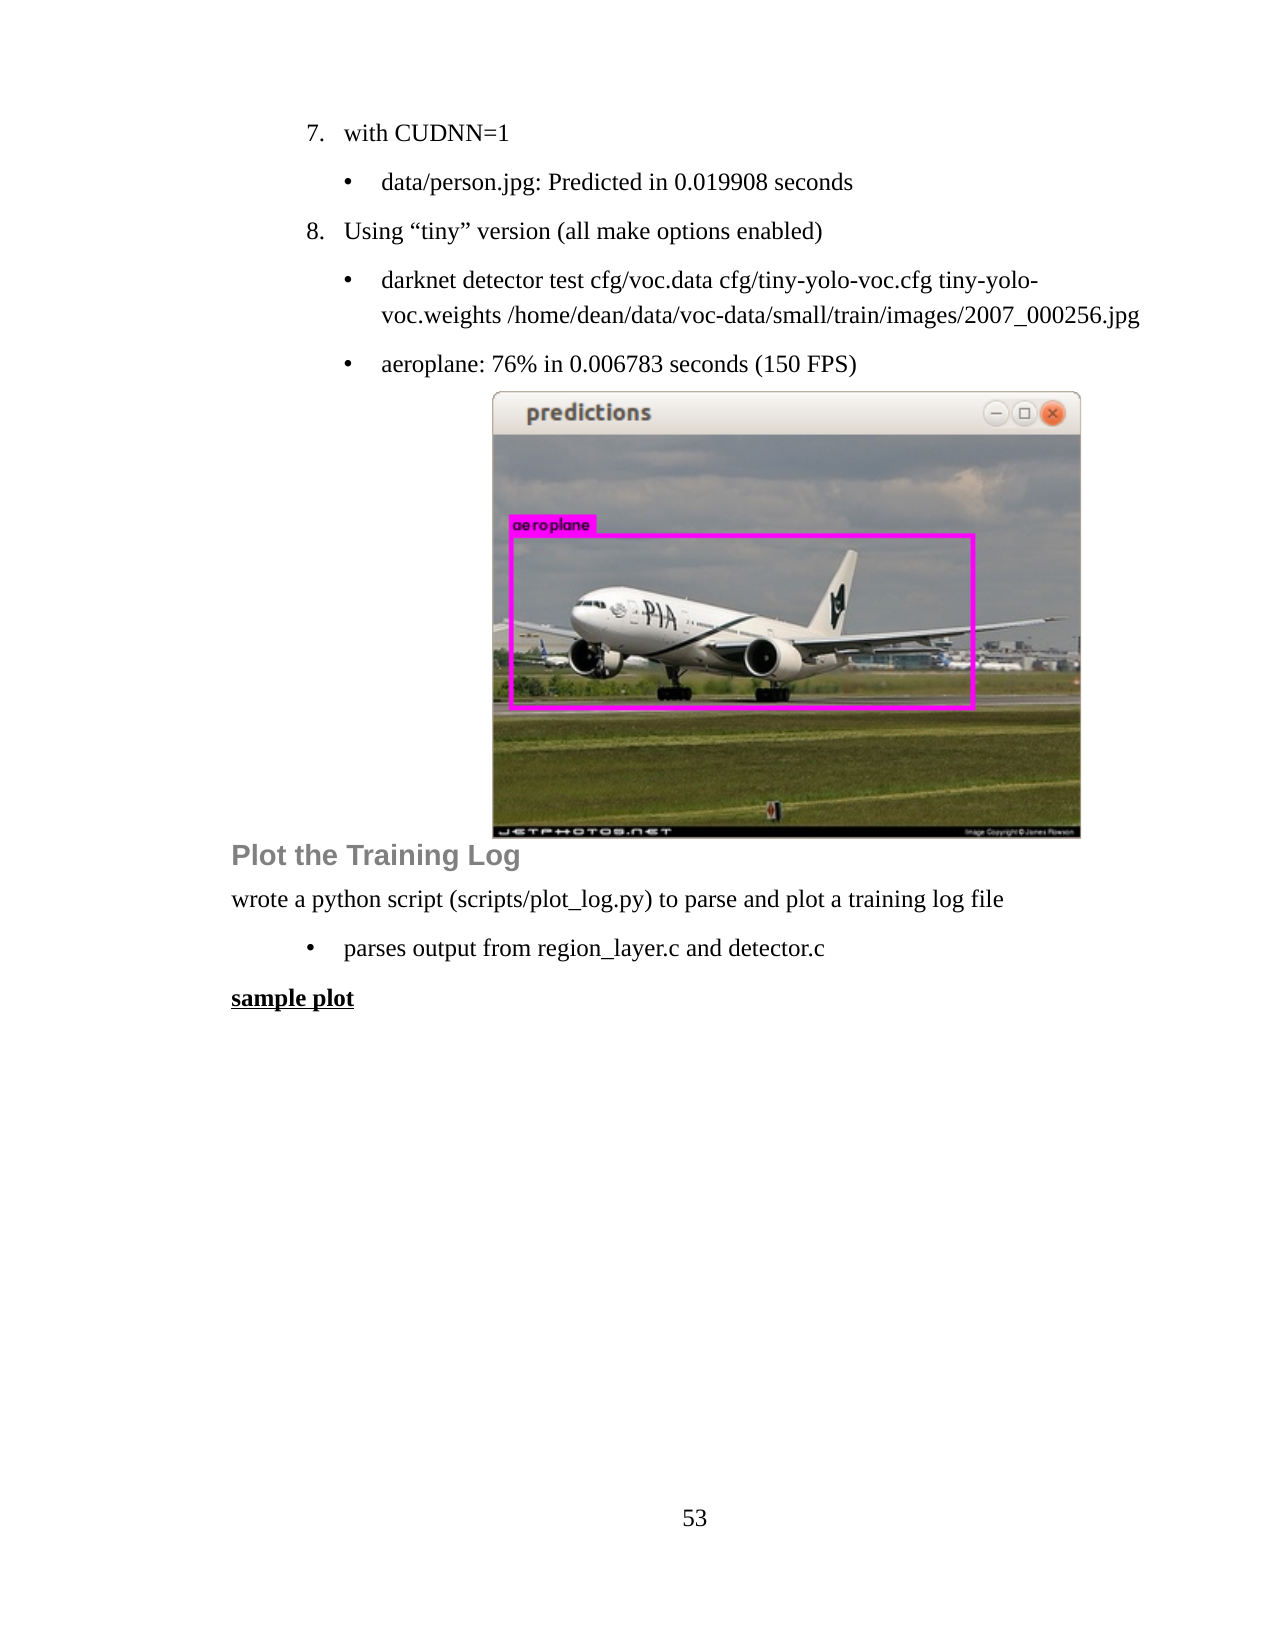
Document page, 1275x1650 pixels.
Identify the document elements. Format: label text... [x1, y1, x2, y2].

list parses output from region_layer.c and detector.c [306, 933, 1158, 962]
picture [492, 391, 1082, 839]
list sample plot [231, 983, 1158, 1011]
list wrote a python script (scripts/plot_log.py) to parse and plot a training log file [231, 884, 1158, 913]
subtitle Plot the Training Log [231, 813, 1158, 872]
list aeroplane: 76% in 0.006783 seconds (150 FPS) [344, 349, 1158, 378]
list Using “tiny” version (all make options enabled) [306, 216, 1158, 245]
list darknet detector test cfg/voc.data cfg/tiny-yolo-voc.cfg tiny-yolo-voc.weights /home/dean/data/voc-data/small/train/images/2007_000256.jpg [344, 265, 1158, 328]
list with CUDNN=1 [306, 118, 1158, 147]
list data/person.jpg: Predicted in 0.019908 seconds [344, 167, 1158, 196]
